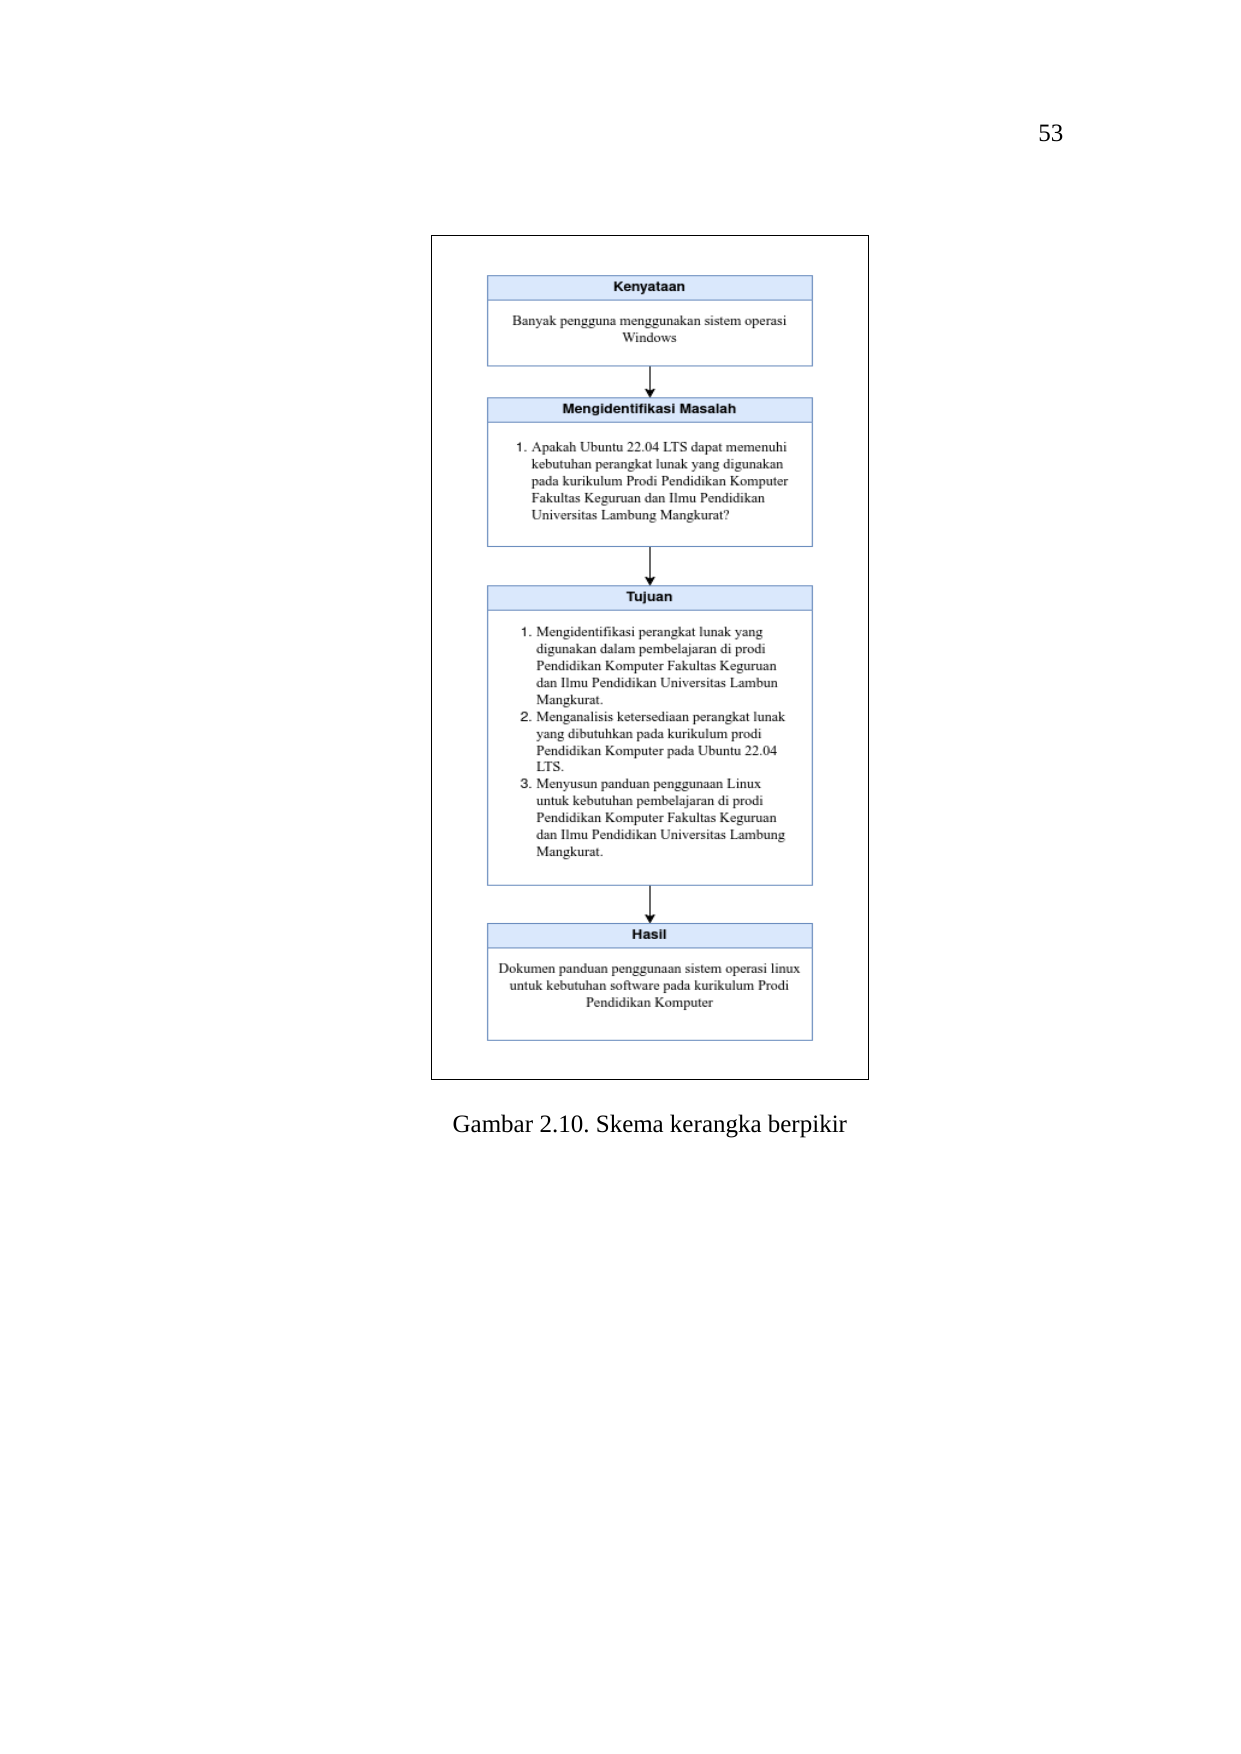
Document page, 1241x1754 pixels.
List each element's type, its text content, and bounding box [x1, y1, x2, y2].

text Gambar 2.10. Skema kerangka berpikir [431, 1080, 868, 1137]
picture [433, 238, 866, 1077]
